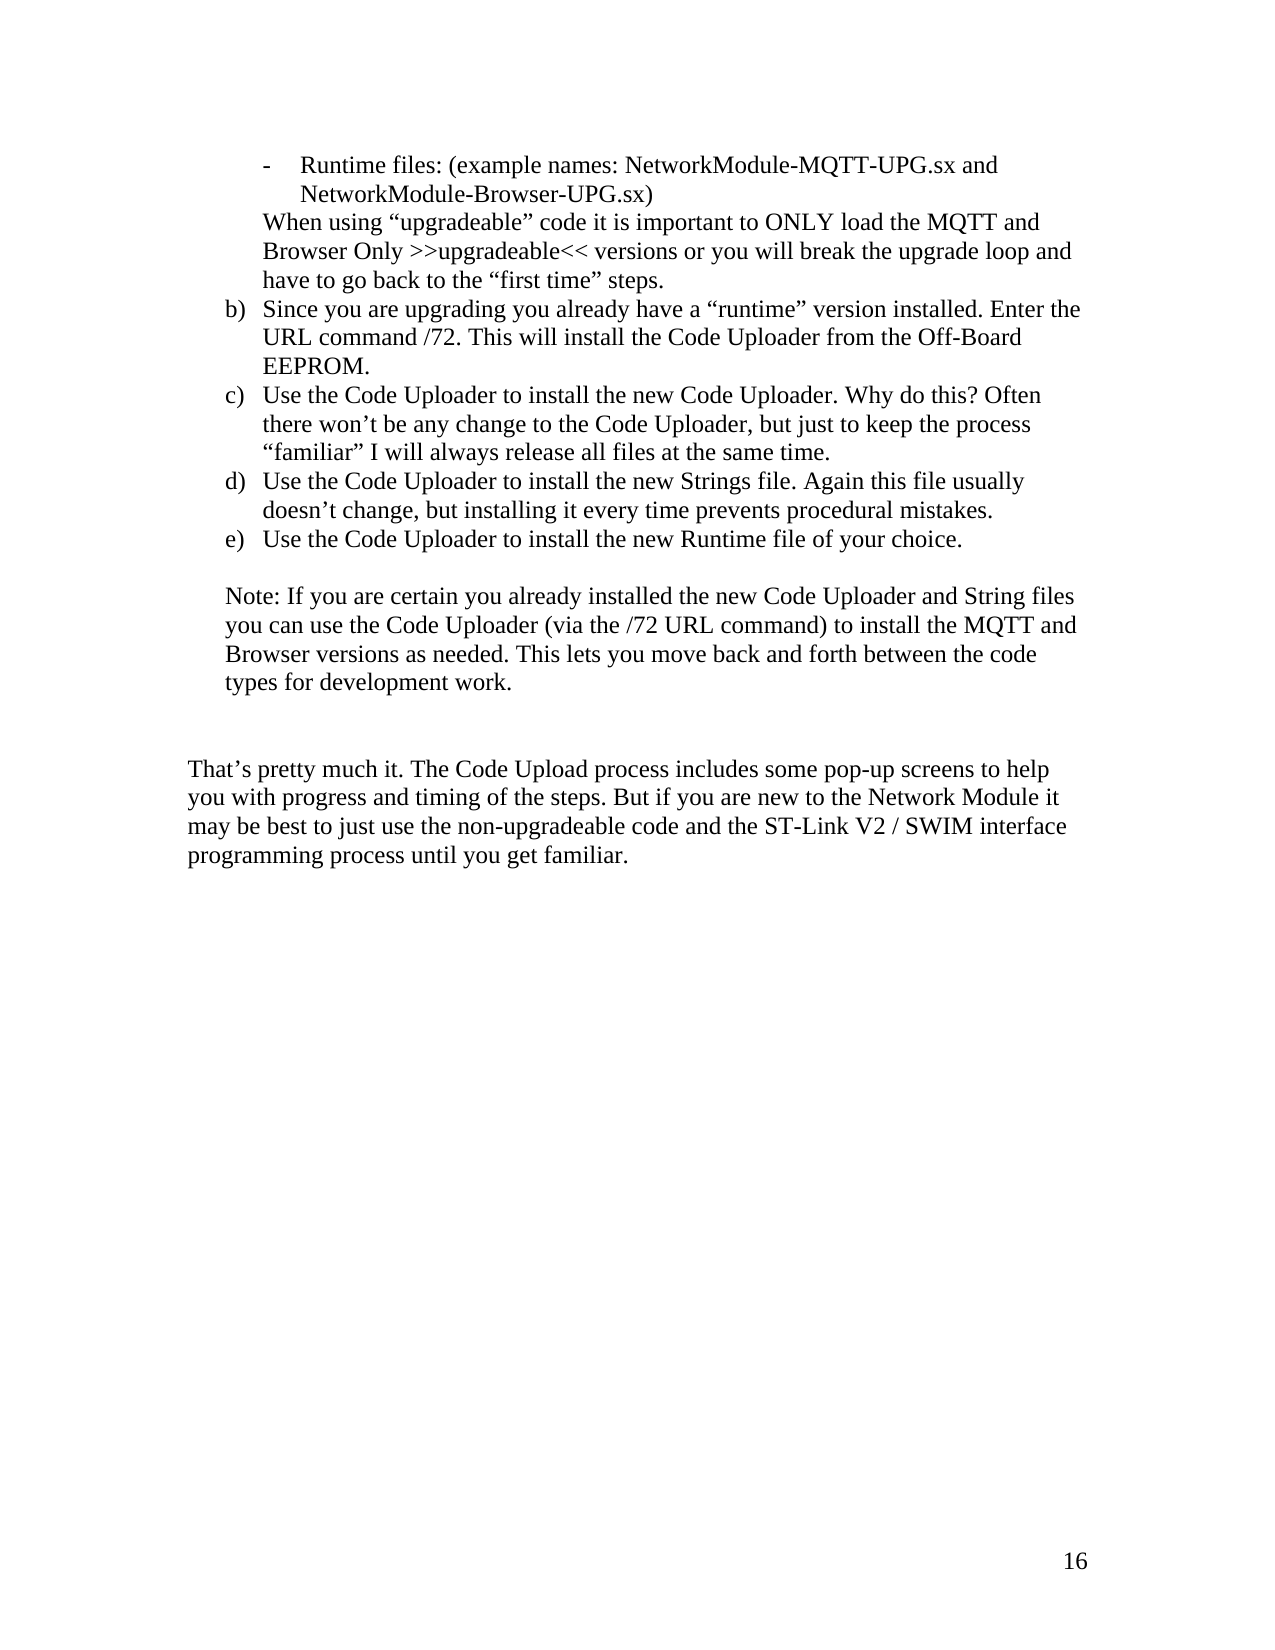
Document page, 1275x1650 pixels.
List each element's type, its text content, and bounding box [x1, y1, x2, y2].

list Use the Code Uploader to install the new Code Uploader. Why do this? Often there won’t be any change to the Code Uploader, but just to keep the process “familiar” I will always release all files at the same time. [225, 380, 1087, 466]
list Use the Code Uploader to install the new Strings file. Again this file usually doesn’t change, but installing it every time prevents procedural mistakes. [225, 466, 1087, 524]
list Since you are upgrading you already have a “runtime” version installed. Enter the URL command /72. This will install the Code Uploader from the Off-Board EEPROM. [225, 294, 1087, 380]
list Use the Code Uploader to install the new Runtime file of your choice. [225, 524, 1087, 552]
list Runtime files: (example names: NetworkModule-MQTT-UPG.sx and NetworkModule-Browser-UPG.sx) [262, 150, 1087, 207]
text When using “upgradeable” code it is important to ONLY load the MQTT and Browser Only >>upgradeable<< versions or you will break the upgrade loop and have to go back to the “first time” steps. [262, 207, 1087, 294]
text Note: If you are certain you already installed the new Code Uploader and String files you can use the Code Uploader (via the /72 URL command) to install the MQTT and Browser versions as needed. This lets you move back and forth between the code types for development work. [225, 581, 1087, 696]
text That’s pretty much it. The Code Upload process includes some pop-up screens to help you with progress and timing of the steps. But if you are new to the Network Module it may be best to just use the non-upgradeable code and the ST-Link V2 / SWIM interface programming process until you get familiar. [187, 754, 1087, 869]
